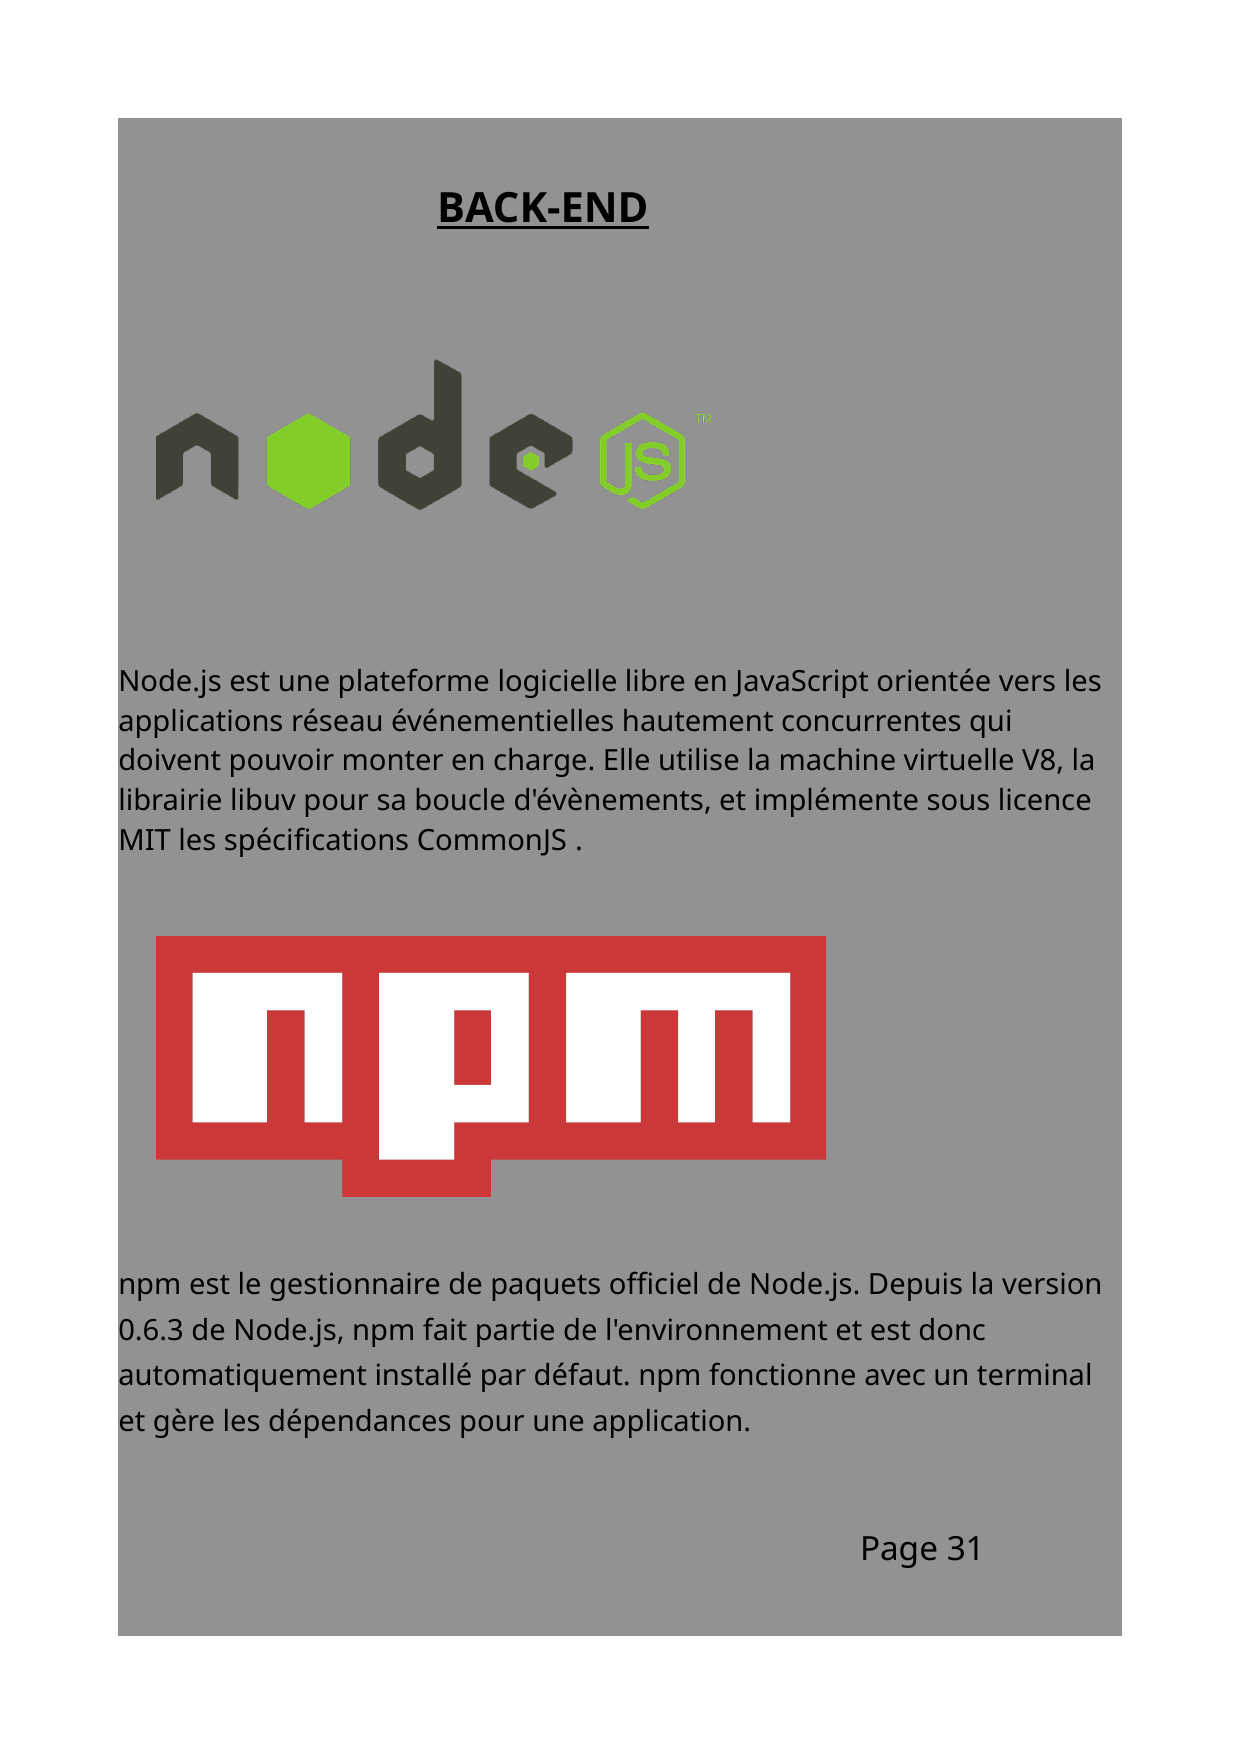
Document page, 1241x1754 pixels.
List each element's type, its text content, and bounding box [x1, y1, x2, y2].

text npm est le gestionnaire de paquets officiel de Node.js. Depuis la version 0.6.3 de Node.js, npm fait partie de l'environnement et est donc automatiquement installé par défaut. npm fonctionne avec un terminal et gère les dépendances pour une application. [118, 1263, 1122, 1440]
picture [156, 296, 711, 574]
picture [156, 936, 827, 1197]
text BACK-END [118, 178, 1122, 235]
text Node.js est une plateforme logicielle libre en JavaScript orientée vers les applications réseau événementielles hautement concurrentes qui doivent pouvoir monter en charge. Elle utilise la machine virtuelle V8, la librairie libuv pour sa boucle d'évènements, et implémente sous licence MIT les spécifications CommonJS . [118, 660, 1122, 858]
text Page 31 [118, 1521, 1122, 1572]
